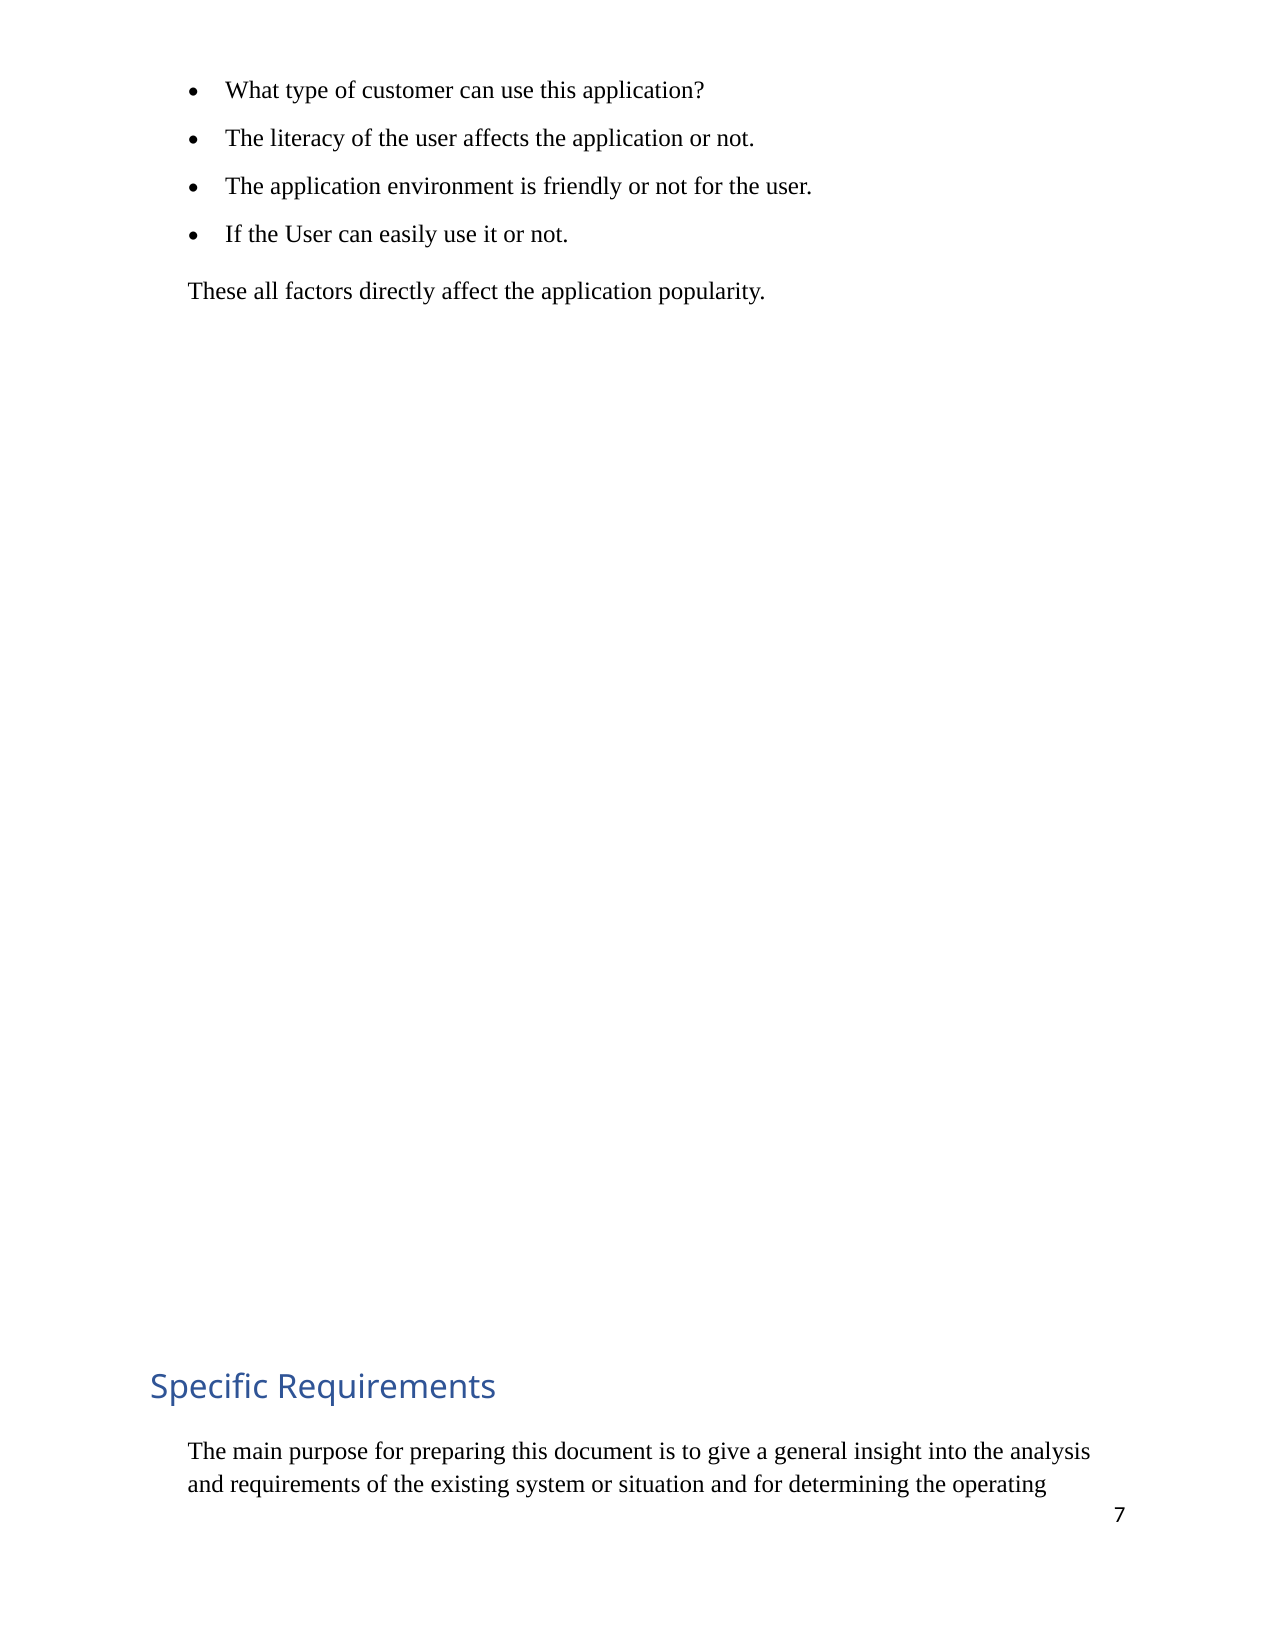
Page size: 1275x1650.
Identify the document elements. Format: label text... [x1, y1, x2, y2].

subtitle Specific Requirements [150, 1363, 1125, 1408]
text The main purpose for preparing this document is to give a general insight into the analysis and requirements of the existing system or situation and for determining the operating [187, 1436, 1125, 1498]
list The literacy of the user affects the application or not. [187, 123, 1125, 152]
list What type of customer can use this application? [187, 75, 1125, 104]
list If the User can easily use it or not. [187, 219, 1125, 248]
list The application environment is friendly or not for the user. [187, 171, 1125, 200]
text These all factors directly affect the application popularity. [150, 276, 1125, 305]
